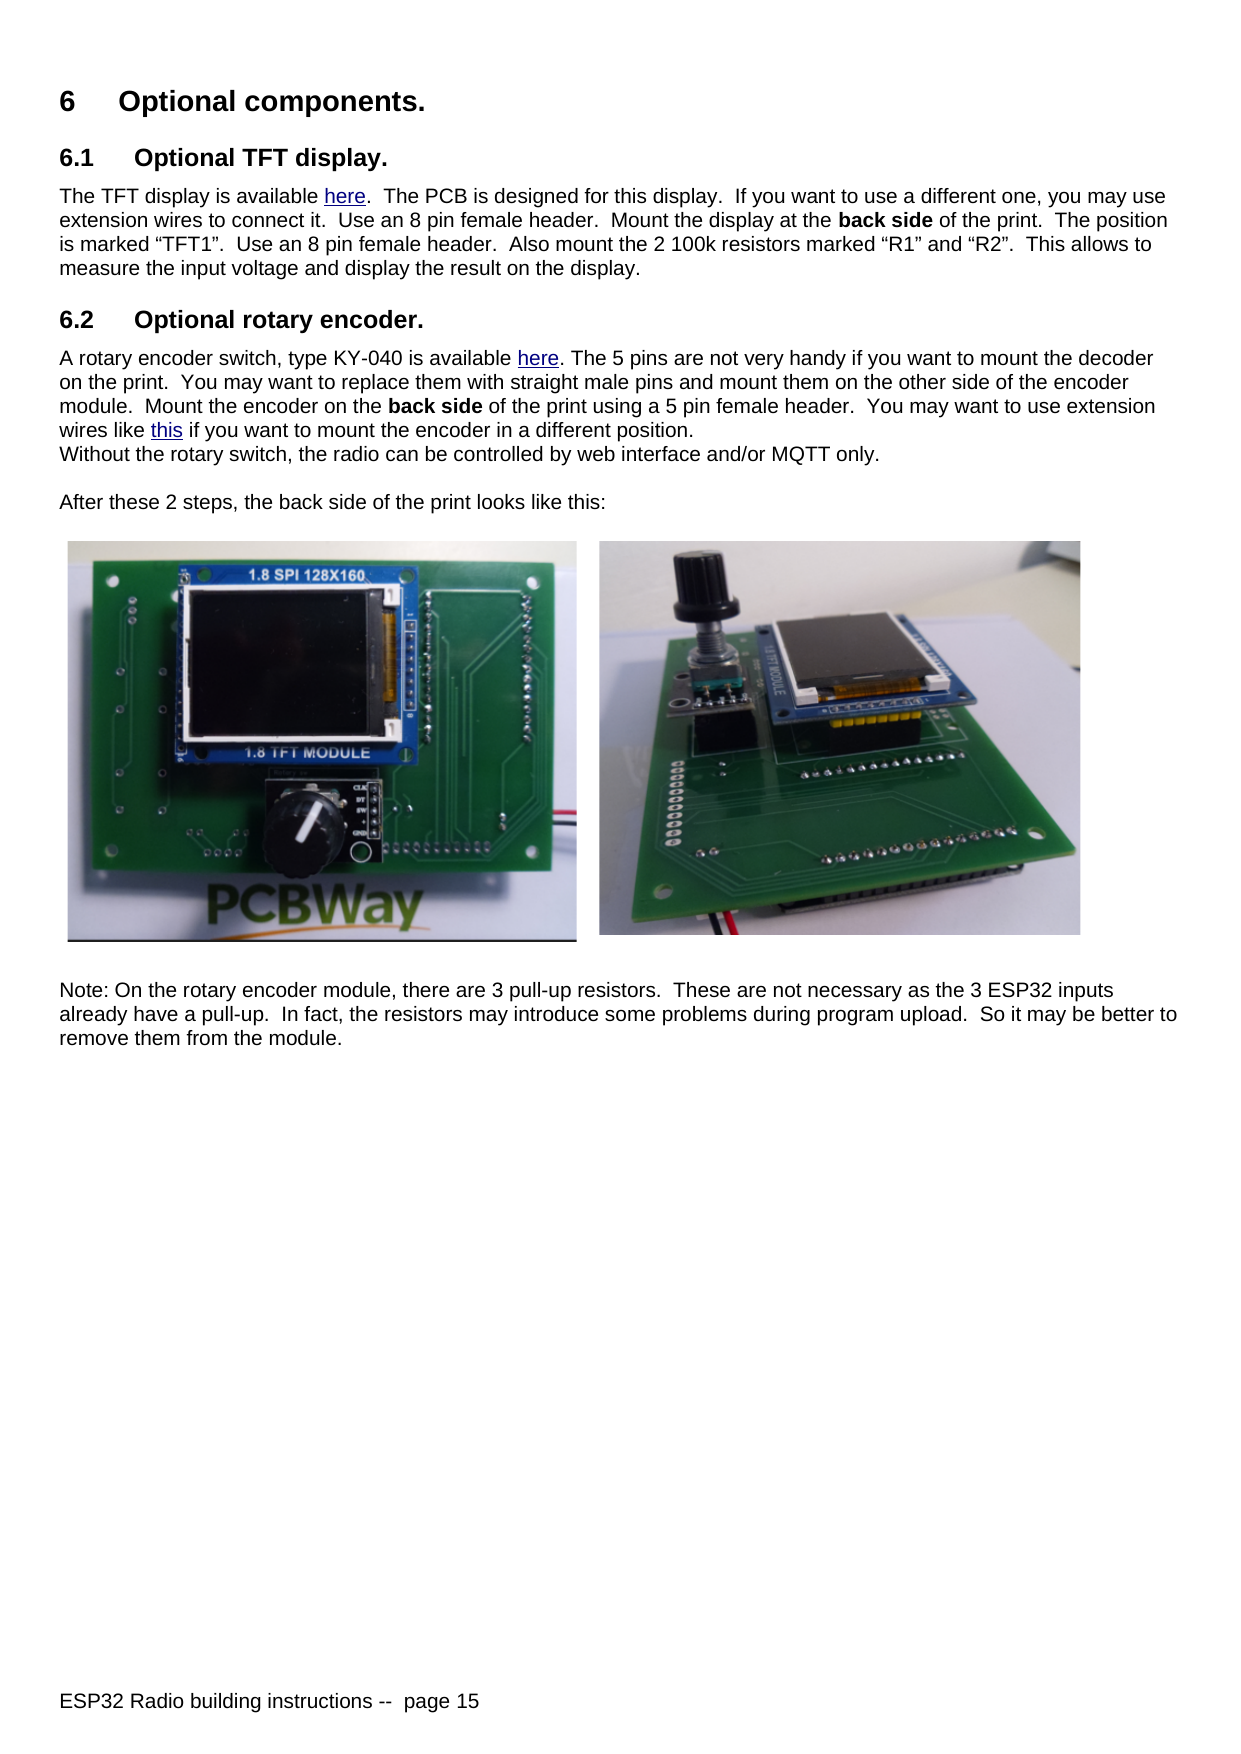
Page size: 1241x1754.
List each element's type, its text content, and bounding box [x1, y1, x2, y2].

picture [599, 541, 1081, 935]
picture [67, 541, 577, 942]
text The TFT display is available here. The PCB is designed for this display. If you want to use a different one, you may use extension wires to connect it. Use an 8 pin female header. Mount the display at the back side of the print. The position is marked “TFT1”. Use an 8 pin female header. Also mount the 2 100k resistors marked “R1” and “R2”. This allows to measure the input voltage and display the result on the display. [59, 184, 1181, 280]
text Note: On the rotary encoder module, there are 3 pull-up resistors. These are not necessary as the 3 ESP32 inputs already have a pull-up. In fact, the resistors may introduce some problems during program upload. So it may be better to remove them from the module. [59, 978, 1181, 1050]
subtitle Optional rotary encoder. [59, 305, 1181, 333]
text A rotary encoder switch, type KY-040 is available here. The 5 pins are not very handy if you want to mount the decoder on the print. You may want to replace them with straight male pins and mount them on the other side of the encoder module. Mount the encoder on the back side of the print using a 5 pin female header. You may want to use extension wires like this if you want to mount the encoder in a different position. Without the rotary switch, the radio can be controlled by web interface and/or MQTT only. [59, 346, 1181, 466]
text After these 2 steps, the back side of the print looks like this: [59, 490, 1181, 514]
subtitle Optional components. [59, 84, 1181, 118]
subtitle Optional TFT display. [59, 143, 1181, 171]
